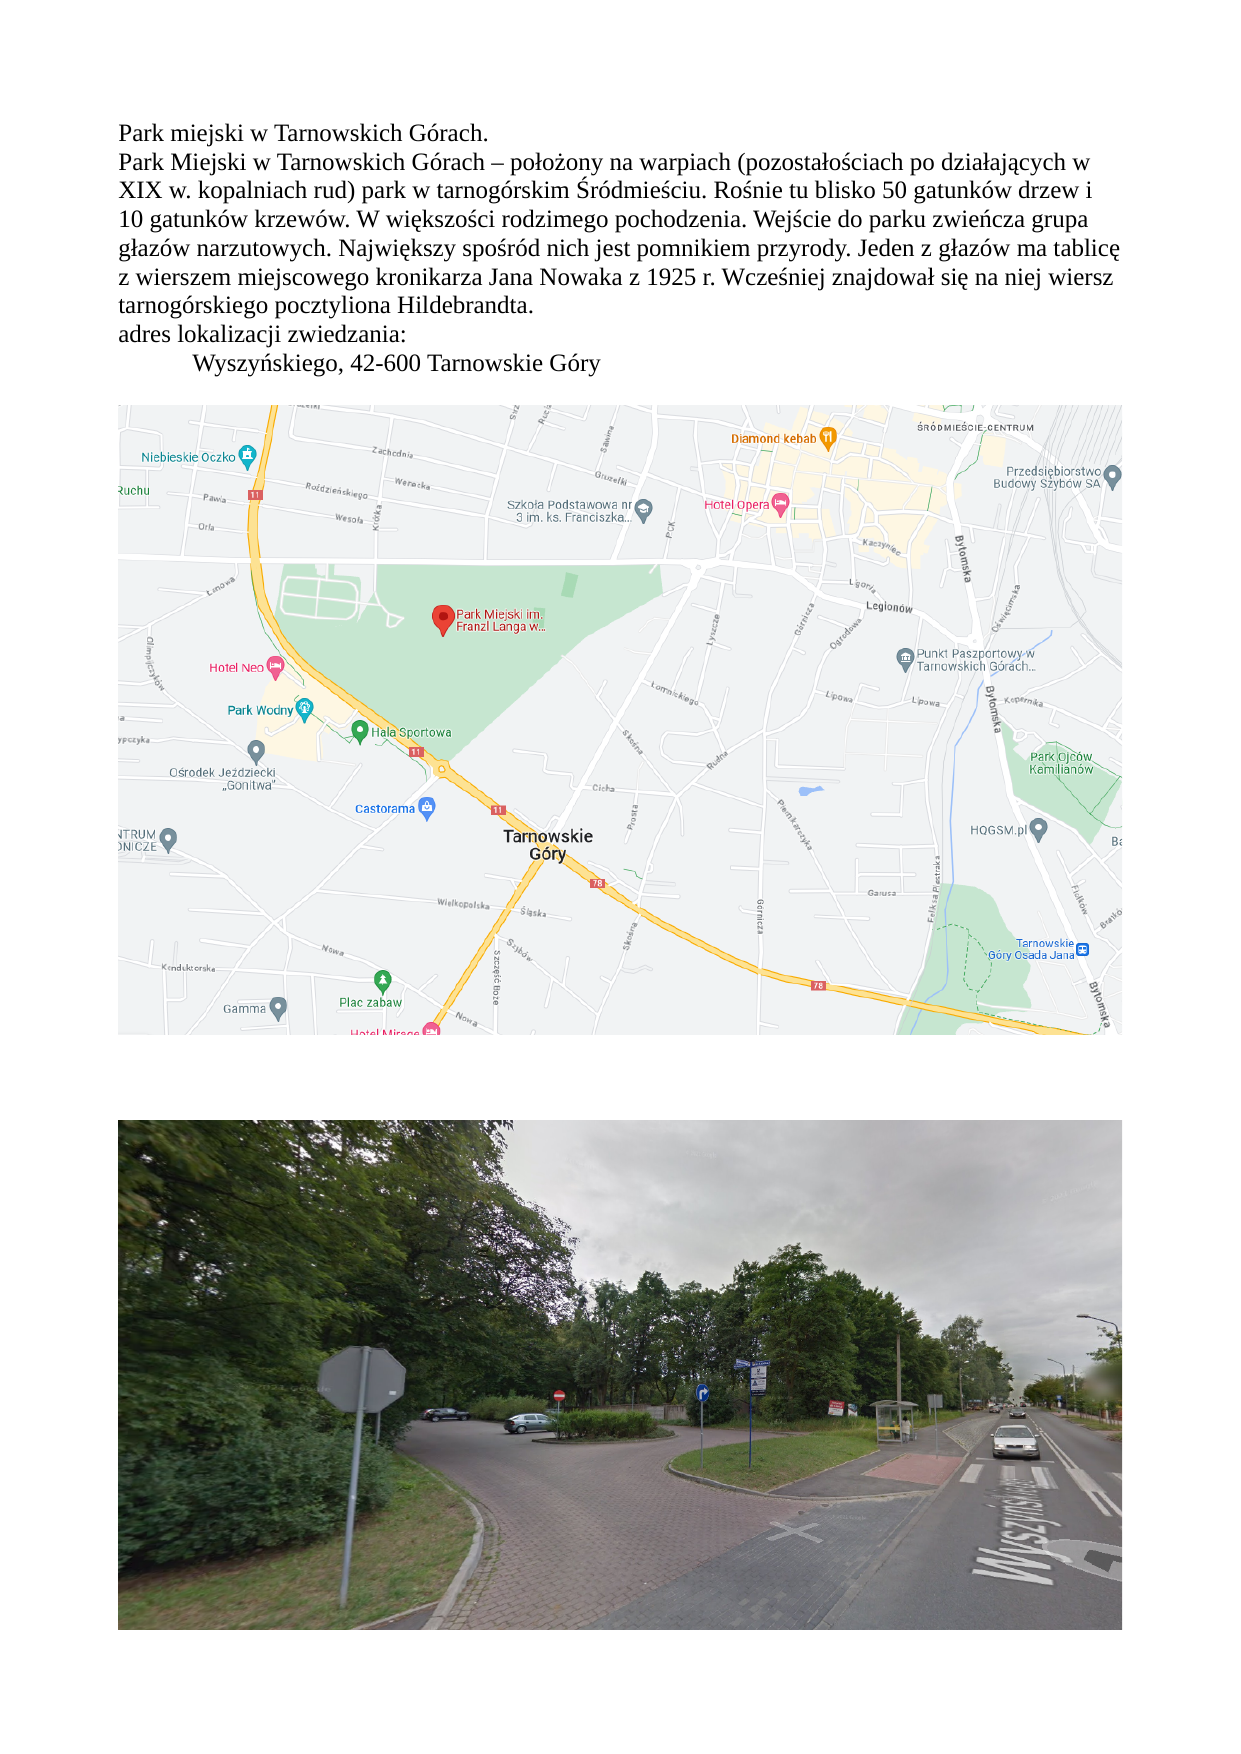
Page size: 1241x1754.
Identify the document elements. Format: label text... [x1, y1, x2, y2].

text Park miejski w Tarnowskich Górach. [118, 118, 1122, 147]
picture [118, 1120, 1123, 1630]
picture [118, 405, 1123, 1035]
text adres lokalizacji zwiedzania: [118, 319, 1122, 348]
text Wyszyńskiego, 42-600 Tarnowskie Góry [118, 348, 1122, 377]
text Park Miejski w Tarnowskich Górach – położony na warpiach (pozostałościach po działających w XIX w. kopalniach rud) park w tarnogórskim Śródmieściu. Rośnie tu blisko 50 gatunków drzew i 10 gatunków krzewów. W większości rodzimego pochodzenia. Wejście do parku zwieńcza grupa głazów narzutowych. Największy spośród nich jest pomnikiem przyrody. Jeden z głazów ma tablicę z wierszem miejscowego kronikarza Jana Nowaka z 1925 r. Wcześniej znajdował się na niej wiersz tarnogórskiego pocztyliona Hildebrandta. [118, 147, 1122, 319]
